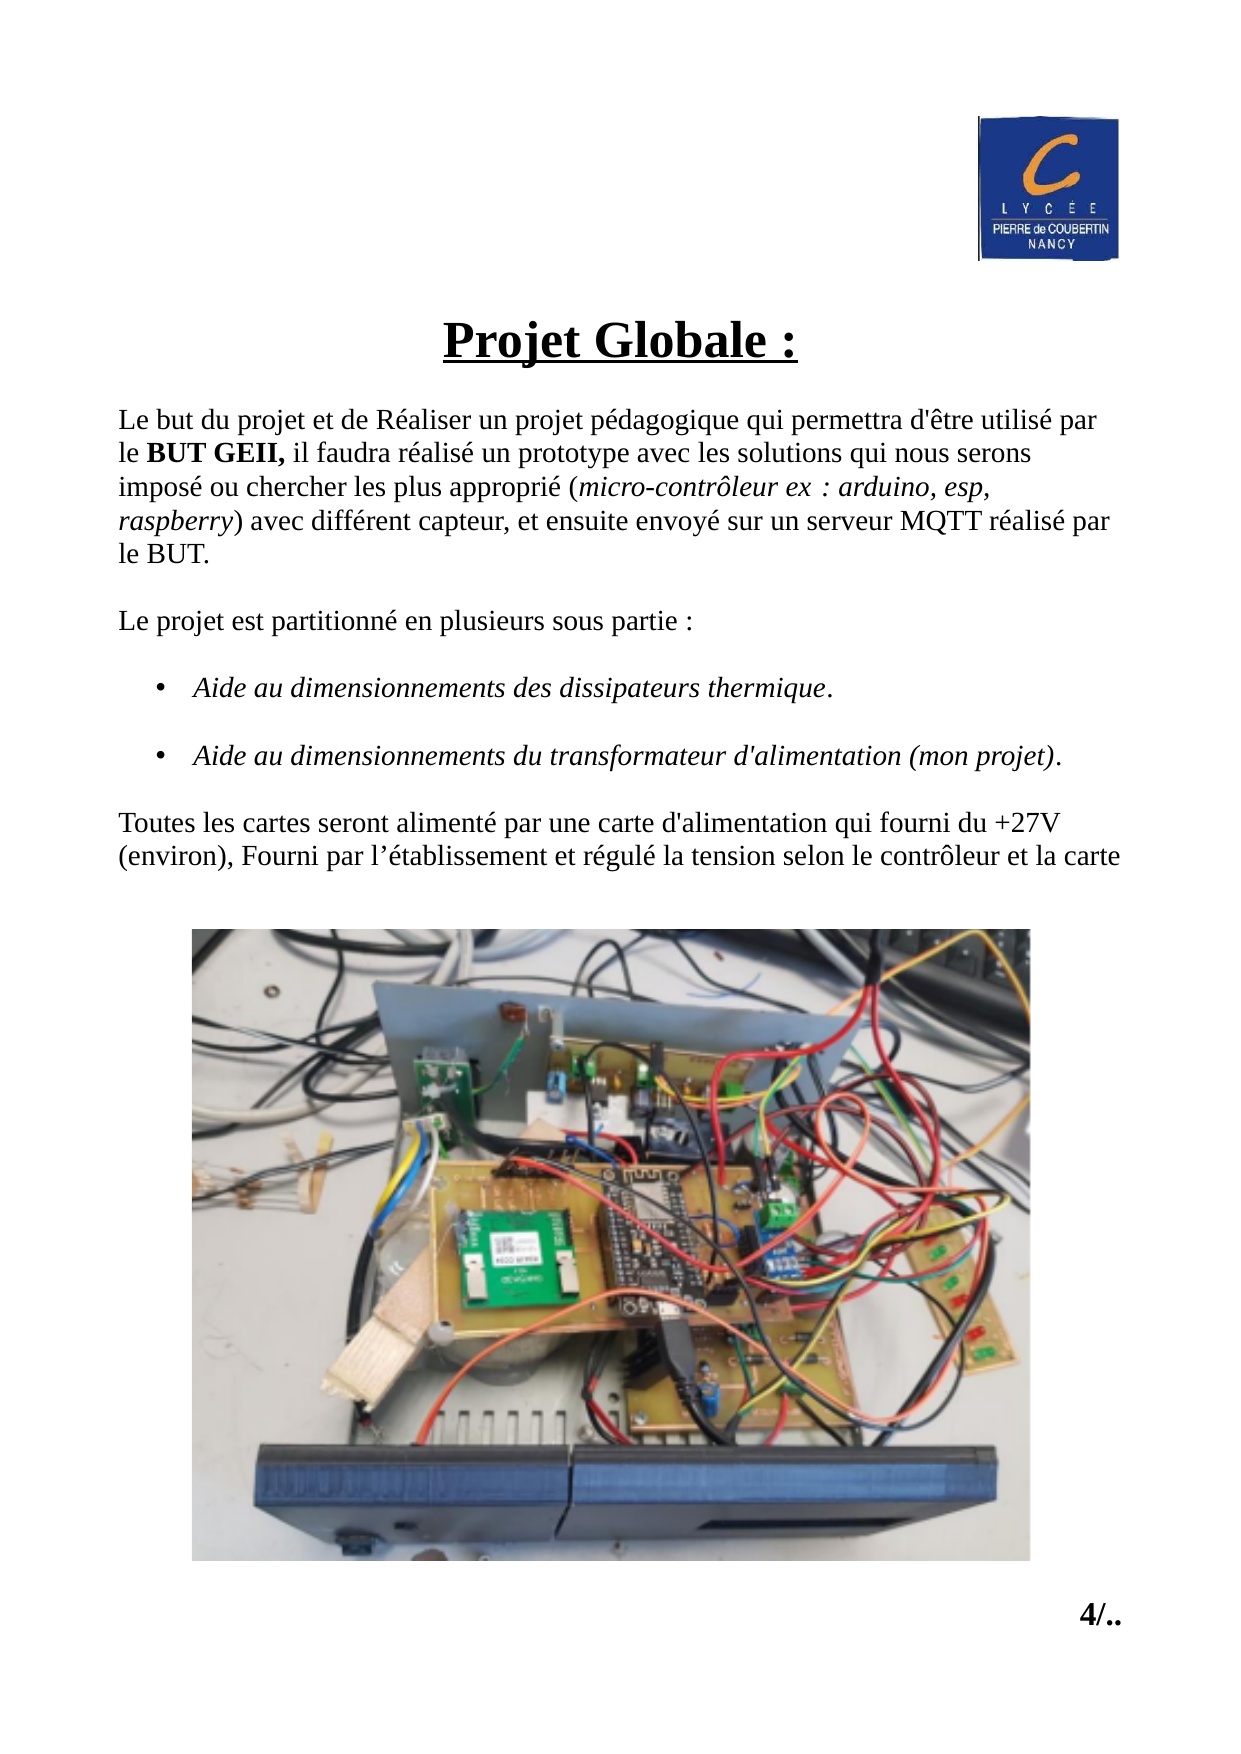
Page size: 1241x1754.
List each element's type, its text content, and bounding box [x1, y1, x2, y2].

picture [975, 116, 1120, 261]
text 4/.. [118, 1594, 1122, 1633]
text Le projet est partitionné en plusieurs sous partie : [118, 603, 1122, 637]
text Toutes les cartes seront alimenté par une carte d'alimentation qui fourni du +27V (environ), Fourni par l’établissement et régulé la tension selon le contrôleur et la carte [118, 805, 1122, 872]
list Aide au dimensionnements des dissipateurs thermique. [156, 670, 1122, 704]
list Aide au dimensionnements du transformateur d'alimentation (mon projet). [156, 738, 1122, 771]
picture [191, 929, 1033, 1561]
text Le but du projet et de Réaliser un projet pédagogique qui permettra d'être utilisé par le BUT GEII, il faudra réalisé un prototype avec les solutions qui nous serons imposé ou chercher les plus approprié (micro-contrôleur ex : arduino, esp, raspberry) avec différent capteur, et ensuite envoyé sur un serveur MQTT réalisé par le BUT. [118, 402, 1122, 570]
text Projet Globale : [118, 309, 1122, 368]
